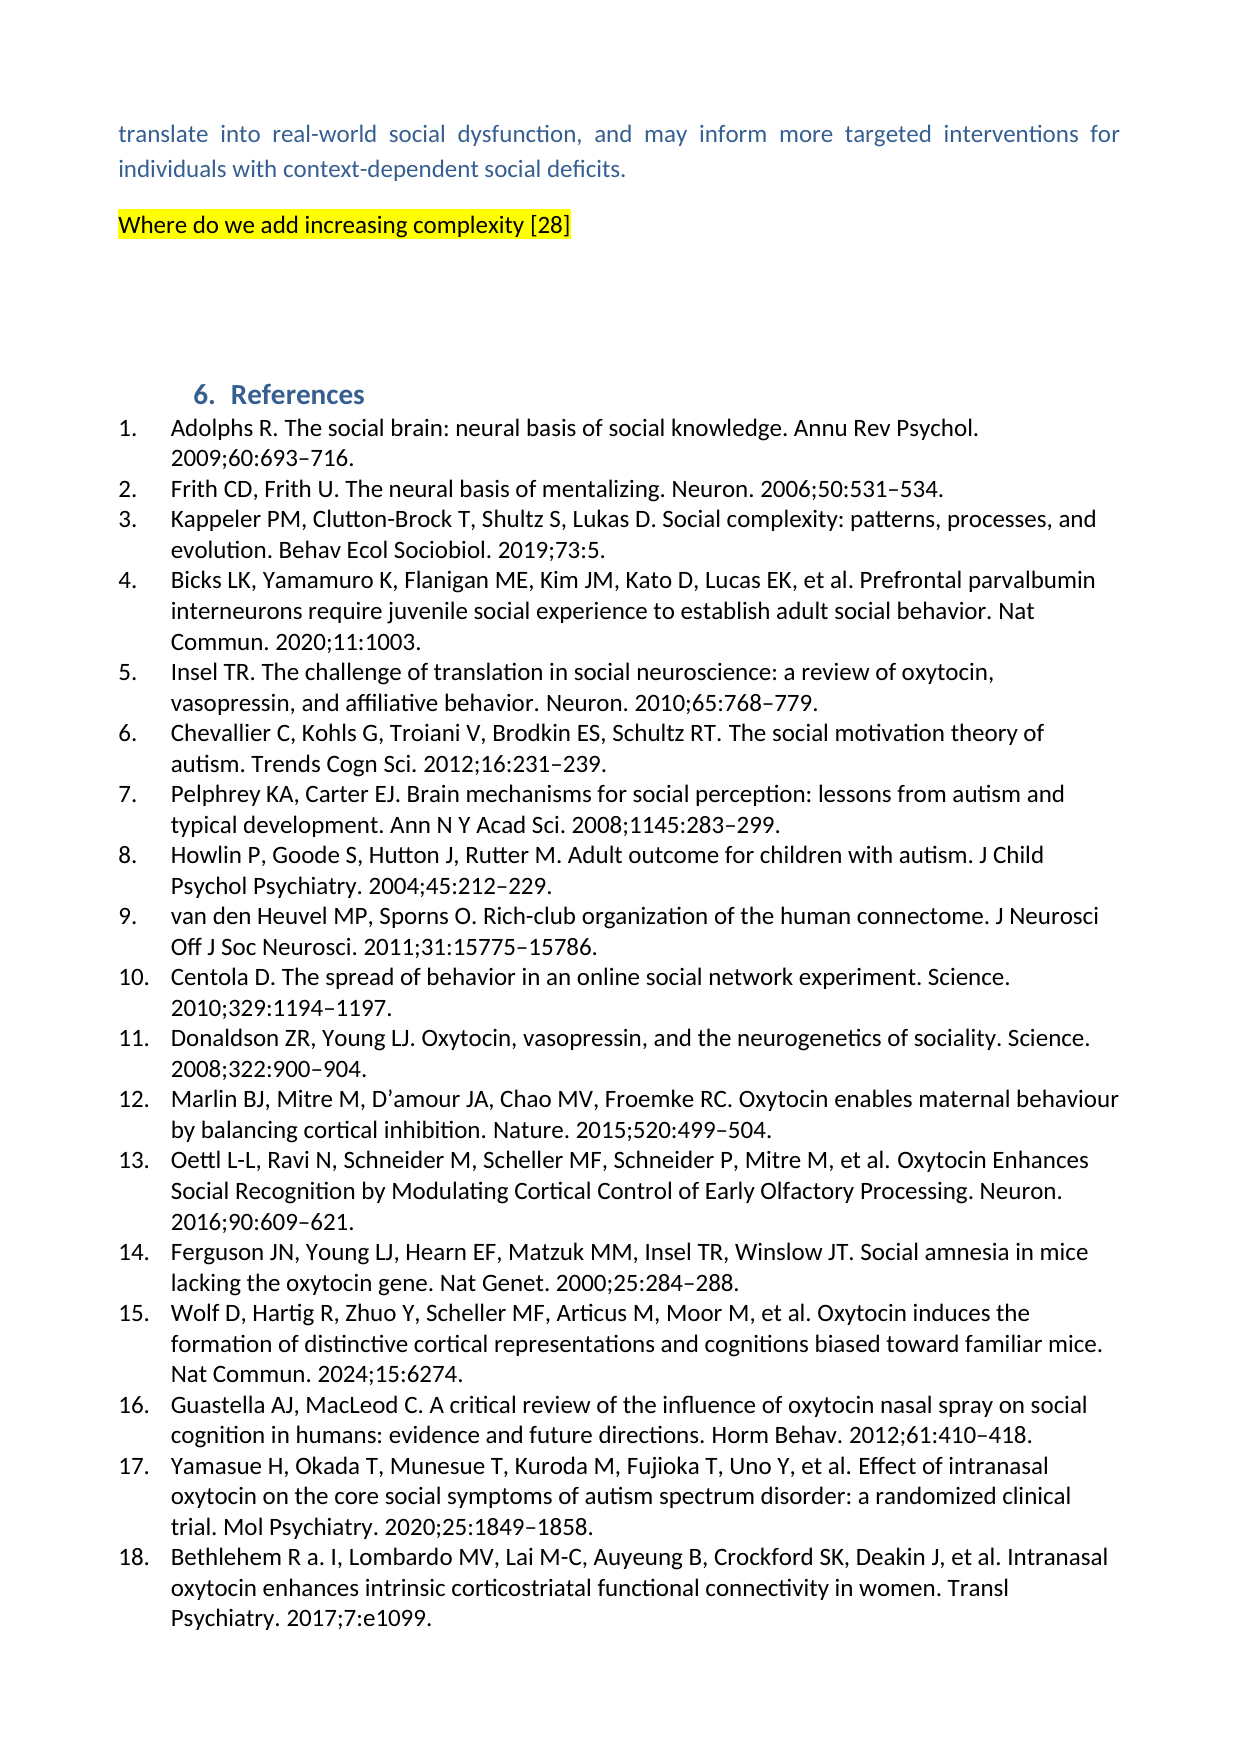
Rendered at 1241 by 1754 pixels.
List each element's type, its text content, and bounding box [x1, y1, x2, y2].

text 6. Chevallier C, Kohls G, Troiani V, Brodkin ES, Schultz RT. The social motivation theory of autism. Trends Cogn Sci. 2012;16:231–239. [118, 717, 1122, 778]
subtitle References [193, 376, 1122, 412]
text 16. Guastella AJ, MacLeod C. A critical review of the influence of oxytocin nasal spray on social cognition in humans: evidence and future directions. Horm Behav. 2012;61:410–418. [118, 1389, 1122, 1450]
text 14. Ferguson JN, Young LJ, Hearn EF, Matzuk MM, Insel TR, Winslow JT. Social amnesia in mice lacking the oxytocin gene. Nat Genet. 2000;25:284–288. [118, 1236, 1122, 1297]
text 8. Howlin P, Goode S, Hutton J, Rutter M. Adult outcome for children with autism. J Child Psychol Psychiatry. 2004;45:212–229. [118, 839, 1122, 900]
text 18. Bethlehem R a. I, Lombardo MV, Lai M-C, Auyeung B, Crockford SK, Deakin J, et al. Intranasal oxytocin enhances intrinsic corticostriatal functional connectivity in women. Transl Psychiatry. 2017;7:e1099. [118, 1541, 1122, 1633]
text translate into real-world social dysfunction, and may inform more targeted interventions for individuals with context-dependent social deficits. [118, 118, 1122, 184]
text 12. Marlin BJ, Mitre M, D’amour JA, Chao MV, Froemke RC. Oxytocin enables maternal behaviour by balancing cortical inhibition. Nature. 2015;520:499–504. [118, 1083, 1122, 1144]
text 2. Frith CD, Frith U. The neural basis of mentalizing. Neuron. 2006;50:531–534. [118, 473, 1122, 504]
text 5. Insel TR. The challenge of translation in social neuroscience: a review of oxytocin, vasopressin, and affiliative behavior. Neuron. 2010;65:768–779. [118, 656, 1122, 717]
text 13. Oettl L-L, Ravi N, Schneider M, Scheller MF, Schneider P, Mitre M, et al. Oxytocin Enhances Social Recognition by Modulating Cortical Control of Early Olfactory Processing. Neuron. 2016;90:609–621. [118, 1144, 1122, 1236]
text 3. Kappeler PM, Clutton-Brock T, Shultz S, Lukas D. Social complexity: patterns, processes, and evolution. Behav Ecol Sociobiol. 2019;73:5. [118, 504, 1122, 565]
text Where do we add increasing complexity [28] [118, 209, 1122, 239]
text 4. Bicks LK, Yamamuro K, Flanigan ME, Kim JM, Kato D, Lucas EK, et al. Prefrontal parvalbumin interneurons require juvenile social experience to establish adult social behavior. Nat Commun. 2020;11:1003. [118, 565, 1122, 656]
text 17. Yamasue H, Okada T, Munesue T, Kuroda M, Fujioka T, Uno Y, et al. Effect of intranasal oxytocin on the core social symptoms of autism spectrum disorder: a randomized clinical trial. Mol Psychiatry. 2020;25:1849–1858. [118, 1450, 1122, 1541]
text 7. Pelphrey KA, Carter EJ. Brain mechanisms for social perception: lessons from autism and typical development. Ann N Y Acad Sci. 2008;1145:283–299. [118, 778, 1122, 839]
text 1. Adolphs R. The social brain: neural basis of social knowledge. Annu Rev Psychol. 2009;60:693–716. [118, 412, 1122, 473]
text 11. Donaldson ZR, Young LJ. Oxytocin, vasopressin, and the neurogenetics of sociality. Science. 2008;322:900–904. [118, 1022, 1122, 1083]
text 15. Wolf D, Hartig R, Zhuo Y, Scheller MF, Articus M, Moor M, et al. Oxytocin induces the formation of distinctive cortical representations and cognitions biased toward familiar mice. Nat Commun. 2024;15:6274. [118, 1297, 1122, 1389]
text 10. Centola D. The spread of behavior in an online social network experiment. Science. 2010;329:1194–1197. [118, 961, 1122, 1022]
text 9. van den Heuvel MP, Sporns O. Rich-club organization of the human connectome. J Neurosci Off J Soc Neurosci. 2011;31:15775–15786. [118, 900, 1122, 961]
